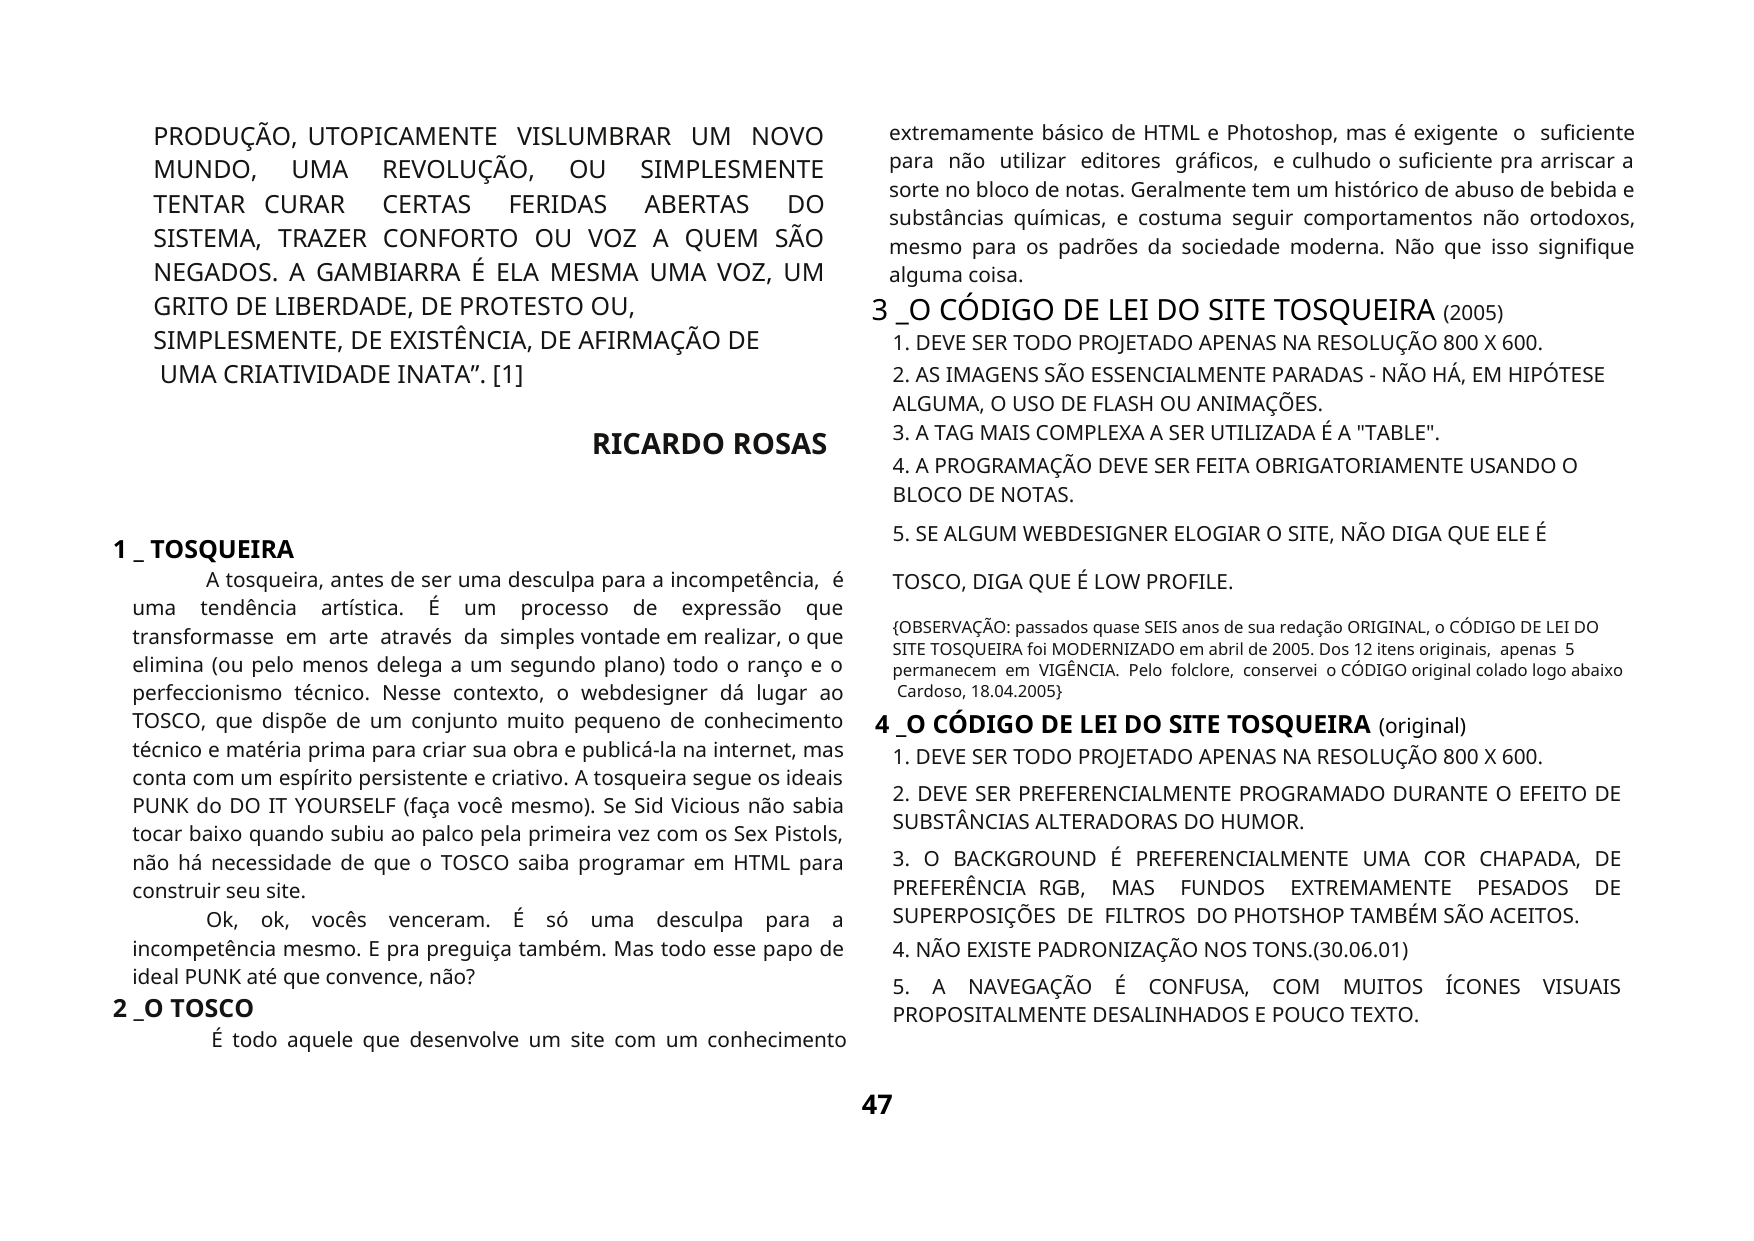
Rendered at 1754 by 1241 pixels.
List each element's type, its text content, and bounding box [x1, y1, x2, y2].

text 2 _O TOSCO [113, 991, 845, 1025]
text {OBSERVAÇÃO: passados quase SEIS anos de sua redação ORIGINAL, o CÓDIGO DE LEI DO SITE TOSQUEIRA foi MODERNIZADO em abril de 2005. Dos 12 itens originais, apenas 5 permanecem em VIGÊNCIA. Pelo folclore, conservei o CÓDIGO original colado logo abaixo ­­­ Cardoso, 18.04.2005} [892, 616, 1624, 702]
text 3. A TAG MAIS COMPLEXA A SER UTILIZADA É A "TABLE". [892, 418, 1624, 447]
text É todo aquele que desenvolve um site com um conhecimento [137, 1025, 848, 1053]
text 4. A PROGRAMAÇÃO DEVE SER FEITA OBRIGATORIAMENTE USANDO O BLOCO DE NOTAS. [892, 452, 1624, 508]
text 4. NÃO EXISTE PADRONIZAÇÃO NOS TONS.(30.06.01) [892, 935, 1622, 964]
list 1 _ TOSQUEIRA [113, 531, 840, 565]
text 1. DEVE SER TODO PROJETADO APENAS NA RESOLUÇÃO 800 X 600. [892, 328, 1624, 357]
text SIMPLESMENTE, DE EXISTÊNCIA, DE AFIRMAÇÃO DE [153, 322, 825, 357]
text 4 _O CÓDIGO DE LEI DO SITE TOSQUEIRA (original) [875, 702, 1627, 742]
text Ok, ok, vocês venceram. É só uma desculpa para a incompetência mesmo. E pra preguiça também. Mas todo esse papo de ideal PUNK até que convence, não? [132, 905, 845, 991]
text PRODUÇÃO, UTOPICAMENTE VISLUMBRAR UM NOVO MUNDO, UMA REVOLUÇÃO, OU SIMPLESMENTE TENTAR CURAR CERTAS FERIDAS ABERTAS DO SISTEMA, TRAZER CONFORTO OU VOZ A QUEM SÃO NEGADOS. A GAMBIARRA É ELA MESMA UMA VOZ, UM GRITO DE LIBERDADE, DE PROTESTO OU, [153, 118, 825, 322]
text 2. DEVE SER PREFERENCIALMENTE PROGRAMADO DURANTE O EFEITO DE SUBSTÂNCIAS ALTERADORAS DO HUMOR. [892, 779, 1622, 836]
text 3 _O CÓDIGO DE LEI DO SITE TOSQUEIRA (2005) [871, 289, 1636, 328]
text 3. O BACKGROUND É PREFERENCIALMENTE UMA COR CHAPADA, DE PREFERÊNCIA RGB, MAS FUNDOS EXTREMAMENTE PESADOS DE SUPERPOSIÇÕES DE FILTROS DO PHOTSHOP TAMBÉM SÃO ACEITOS. [892, 844, 1622, 929]
text RICARDO ROSAS [153, 423, 827, 463]
text UMA CRIATIVIDADE INATA”. [1] [153, 357, 825, 391]
text 5. A NAVEGAÇÃO É CONFUSA, COM MUITOS ÍCONES VISUAIS PROPOSITALMENTE DESALINHADOS E POUCO TEXTO. [892, 972, 1622, 1029]
text 2. AS IMAGENS SÃO ESSENCIALMENTE PARADAS - NÃO HÁ, EM HIPÓTESE ALGUMA, O USO DE FLASH OU ANIMAÇÕES. [892, 361, 1624, 417]
text A tosqueira, antes de ser uma desculpa para a incompetência, é uma tendência artística. É um processo de expressão que transformasse em arte através da simples vontade em realizar, o que elimina (ou pelo menos delega a um segundo plano) todo o ranço e o perfeccionismo técnico. Nesse contexto, o webdesigner dá lugar ao TOSCO, que dispõe de um conjunto muito pequeno de conhecimento técnico e matéria prima para criar sua obra e publicá-la na internet, mas conta com um espírito persistente e criativo. A tosqueira segue os ideais PUNK do DO IT YOURSELF (faça você mesmo). Se Sid Vicious não sabia tocar baixo quando subiu ao palco pela primeira vez com os Sex Pistols, não há necessidade de que o TOSCO saiba programar em HTML para construir seu site. [132, 565, 845, 904]
text 1. DEVE SER TODO PROJETADO APENAS NA RESOLUÇÃO 800 X 600. [892, 742, 1622, 771]
text 5. SE ALGUM WEBDESIGNER ELOGIAR O SITE, NÃO DIGA QUE ELE É TOSCO, DIGA QUE É LOW PROFILE. [892, 519, 1624, 596]
text extremamente básico de HTML e Photoshop, mas é exigente o suficiente para não utilizar editores gráficos, e culhudo o suficiente pra arriscar a sorte no bloco de notas. Geralmente tem um histórico de abuso de bebida e substâncias químicas, e costuma seguir comportamentos não ortodoxos, mesmo para os padrões da sociedade moderna. Não que isso signifique alguma coisa. [889, 118, 1636, 289]
